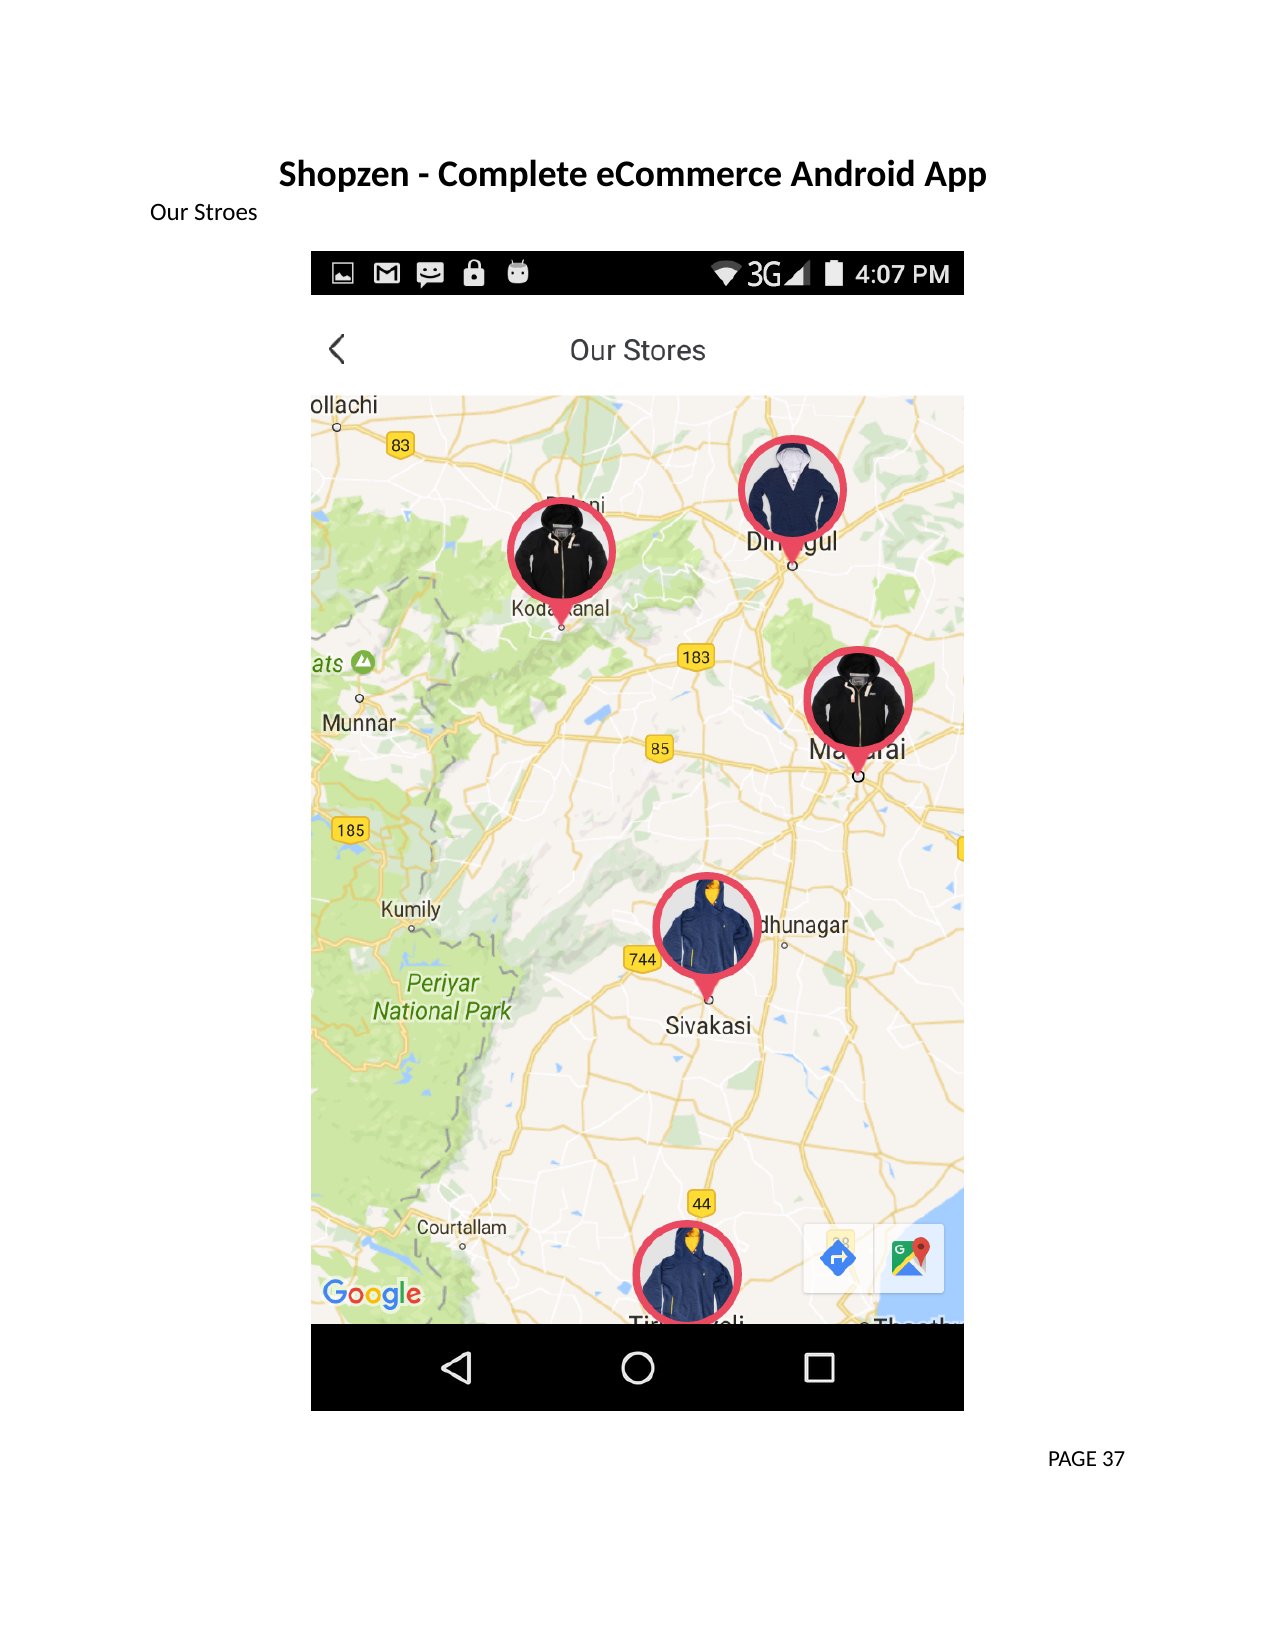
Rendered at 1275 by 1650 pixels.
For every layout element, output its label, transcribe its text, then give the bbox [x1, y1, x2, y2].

picture [311, 251, 964, 1411]
text Our Stroes [150, 196, 1125, 226]
